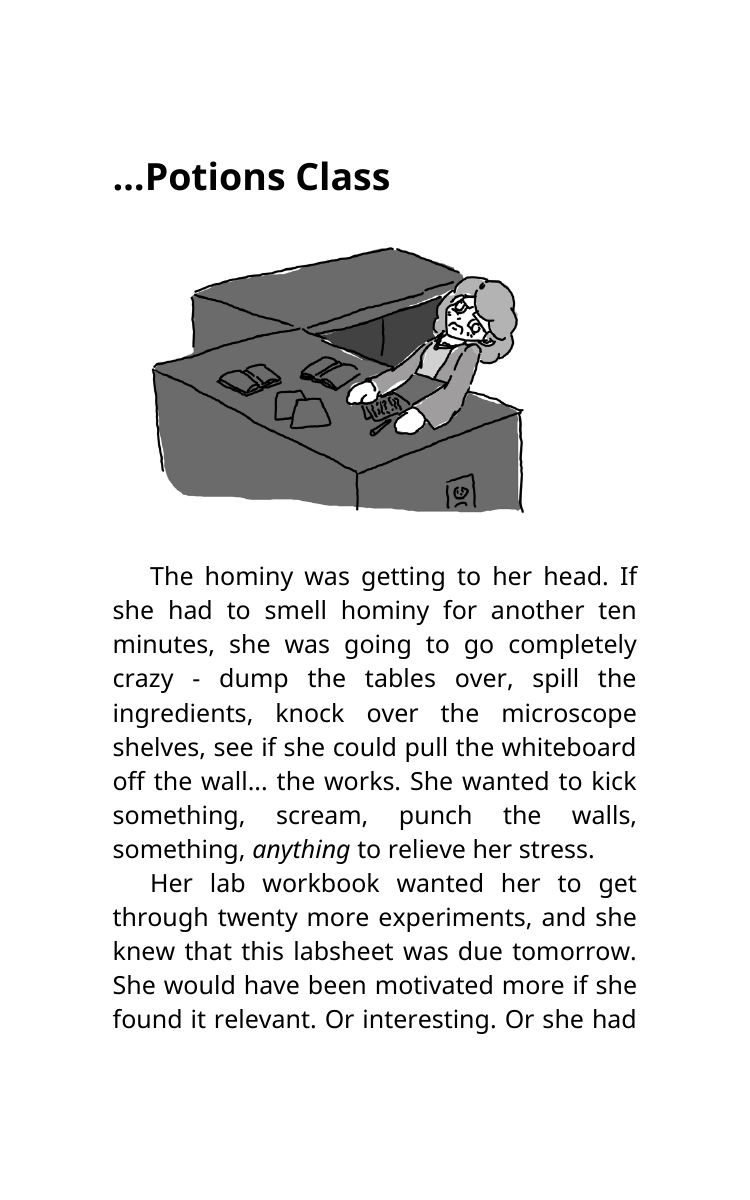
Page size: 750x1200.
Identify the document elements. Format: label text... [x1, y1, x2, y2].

picture [112, 229, 638, 525]
text Her lab workbook wanted her to get through twenty more experiments, and she knew that this labsheet was due tomorrow. She would have been motivated more if she found it relevant. Or interesting. Or she had [112, 866, 637, 1036]
text The hominy was getting to her head. If she had to smell hominy for another ten minutes, she was going to go completely crazy - dump the tables over, spill the ingredients, knock over the microscope shelves, see if she could pull the whiteboard off the wall... the works. She wanted to kick something, scream, punch the walls, something, anything to relieve her stress. [112, 559, 637, 866]
subtitle …Potions Class [112, 150, 637, 201]
